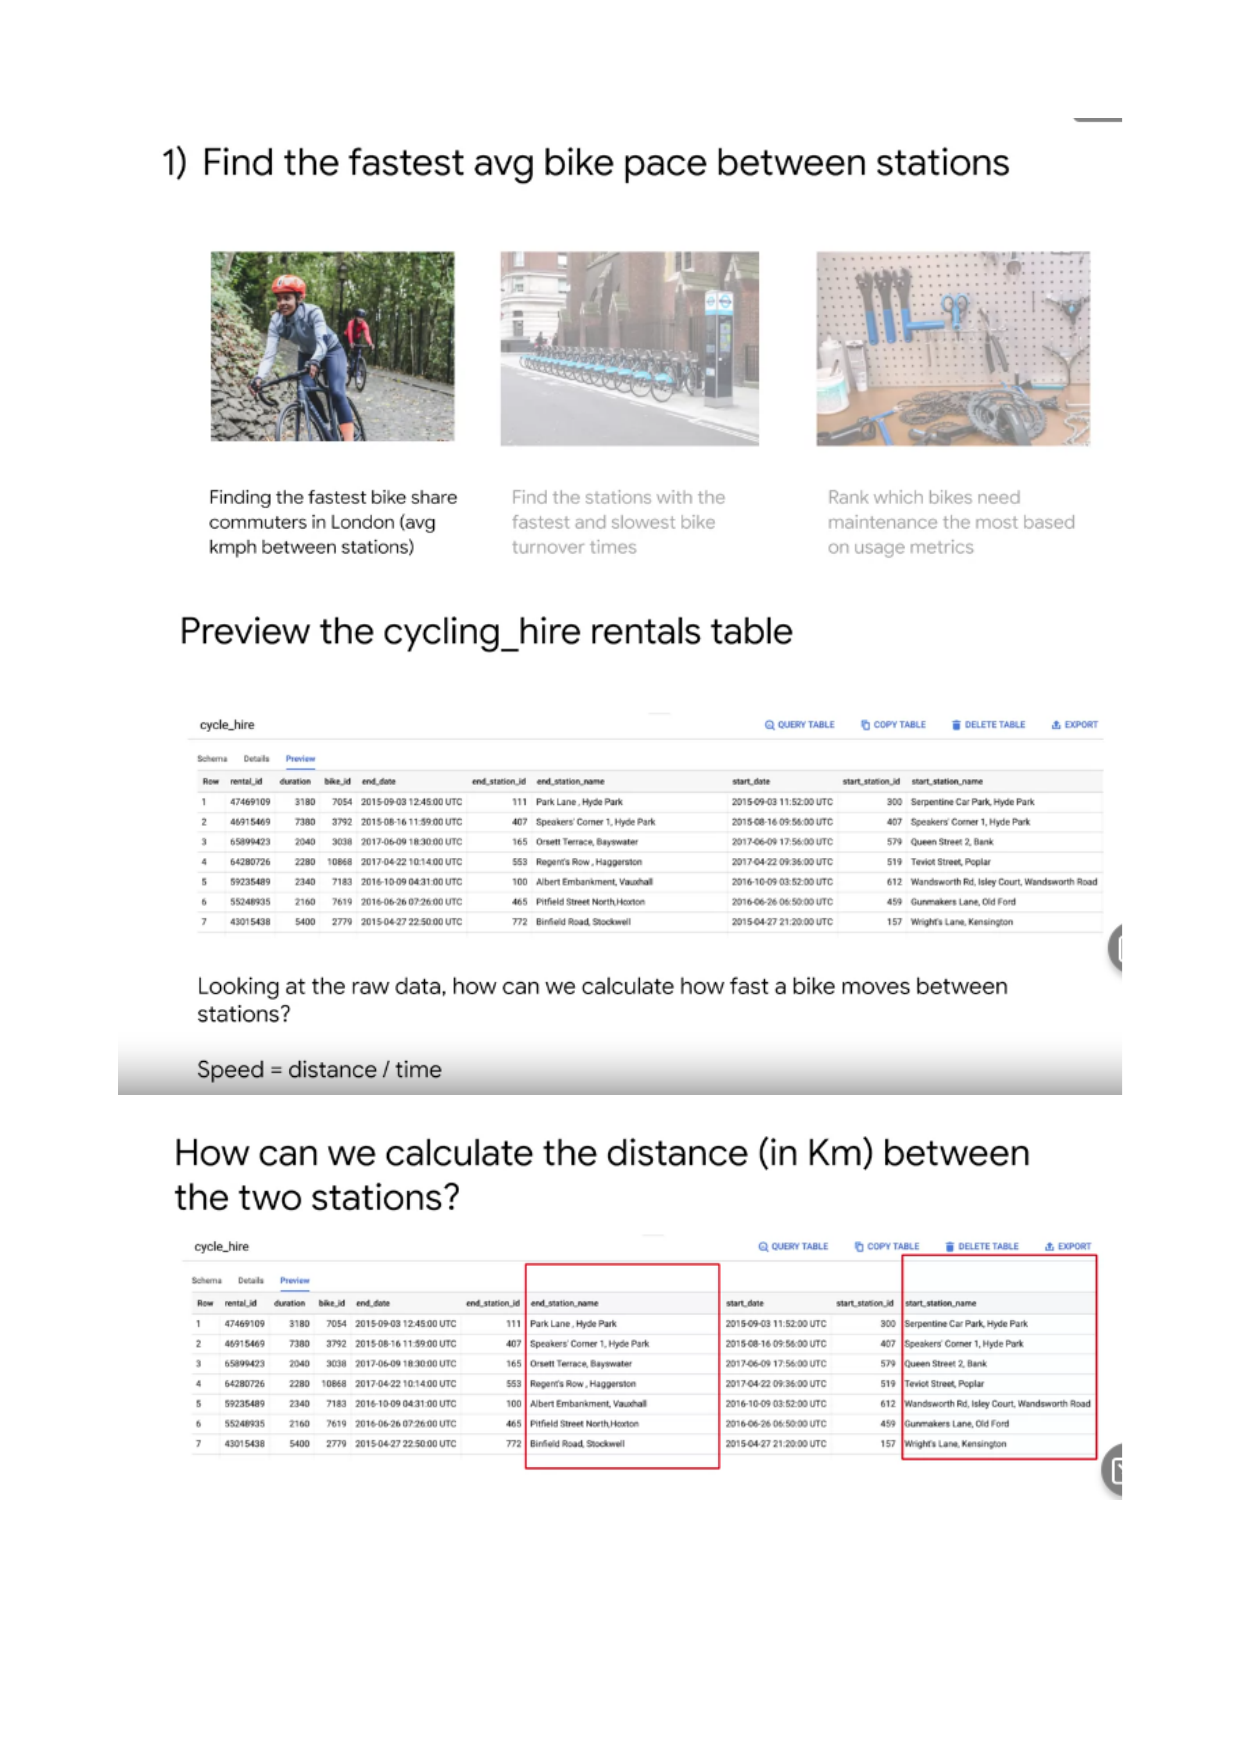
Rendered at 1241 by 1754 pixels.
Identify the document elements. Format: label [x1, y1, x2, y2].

picture [118, 600, 1123, 1095]
picture [118, 1123, 1123, 1500]
picture [118, 118, 1123, 572]
